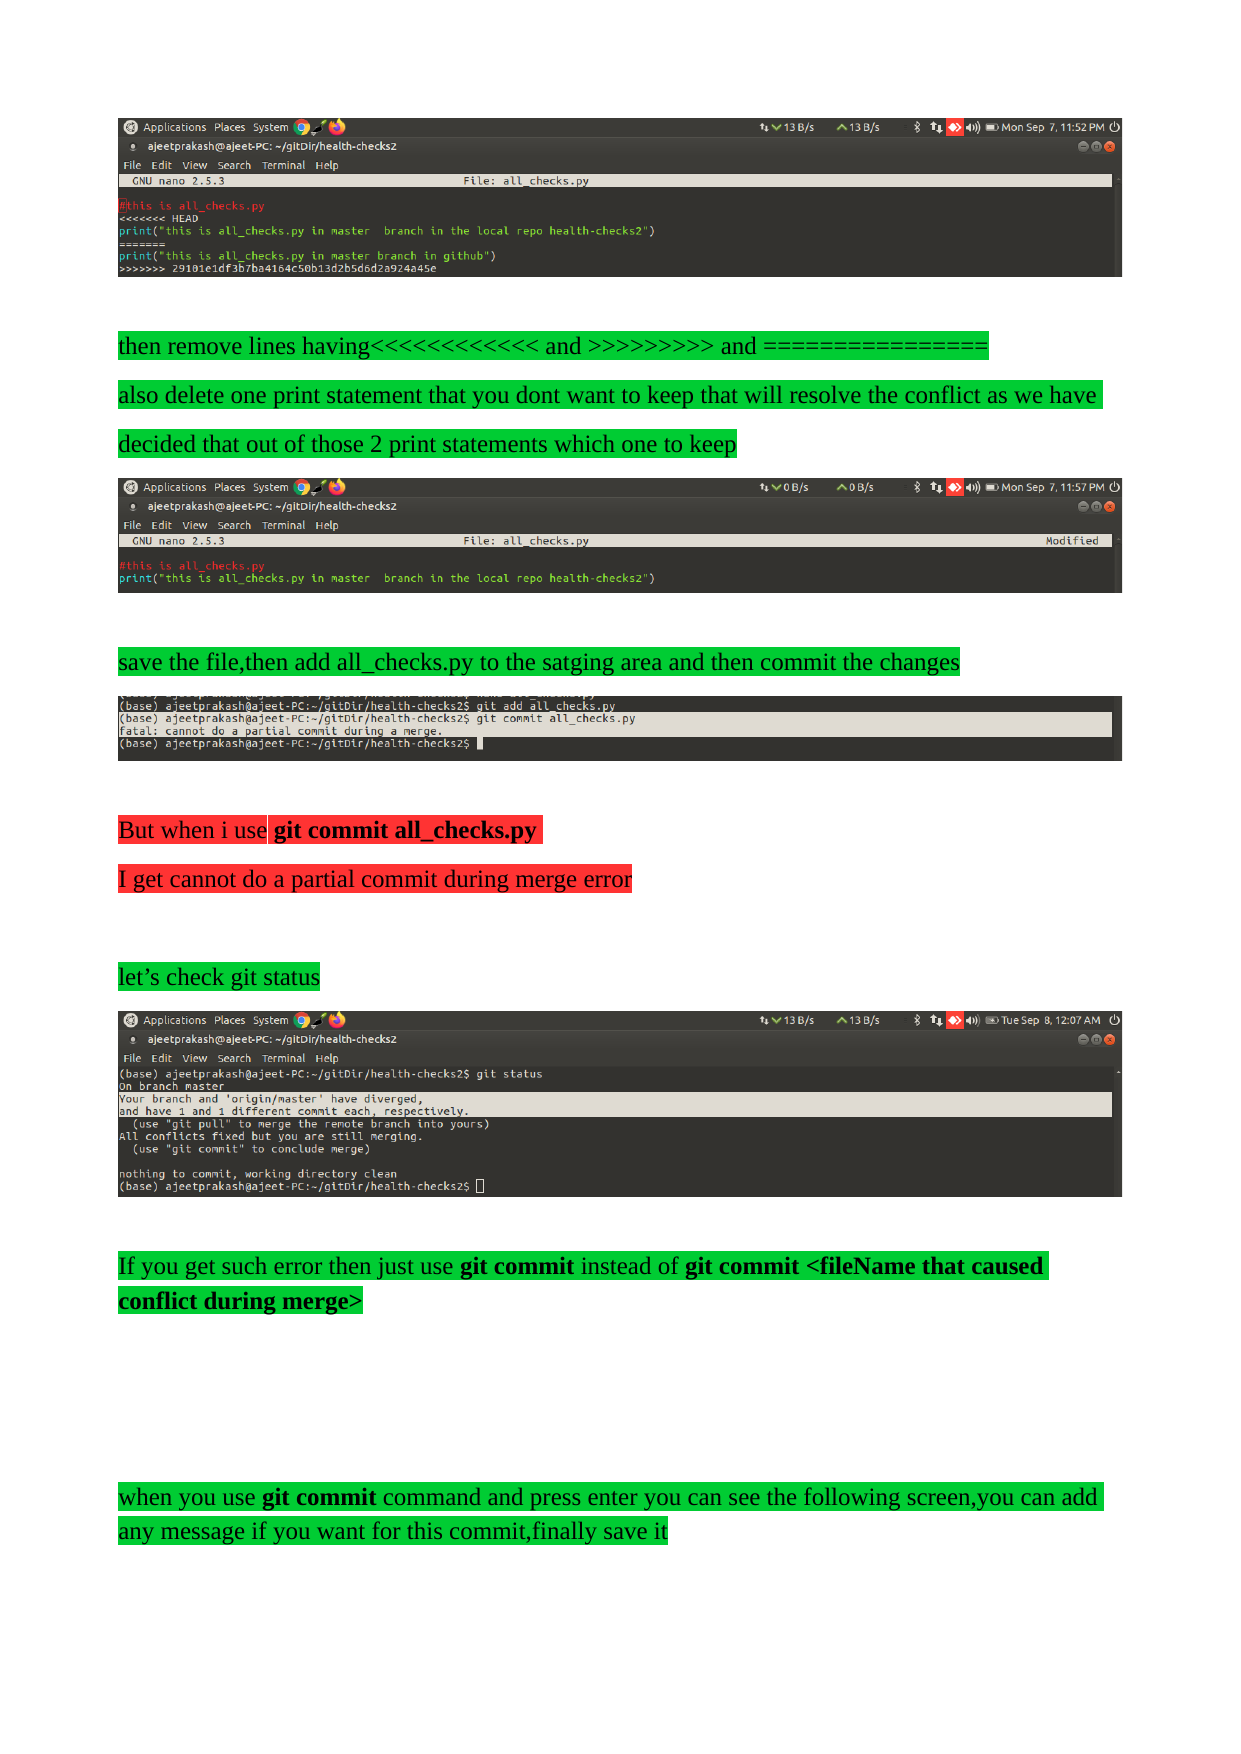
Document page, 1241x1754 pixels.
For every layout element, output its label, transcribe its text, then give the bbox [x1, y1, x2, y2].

text If you get such error then just use git commit instead of git commit <fileName that caused conflict during merge> [118, 1251, 1122, 1314]
text then remove lines having<<<<<<<<<<<< and >>>>>>>>> and ================ [118, 331, 1122, 360]
text decided that out of those 2 print statements which one to keep [118, 429, 1122, 458]
text save the file,then add all_checks.py to the satging area and then commit the changes [118, 647, 1122, 676]
text I get cannot do a partial commit during merge error [118, 864, 1122, 893]
text also delete one print statement that you dont want to keep that will resolve the conflict as we have [118, 380, 1122, 409]
text when you use git commit command and press enter you can see the following screen,you can add any message if you want for this commit,finally save it [118, 1482, 1122, 1545]
text But when i use git commit all_checks.py [118, 815, 1122, 844]
picture [118, 696, 1123, 761]
text let’s check git status [118, 962, 1122, 991]
